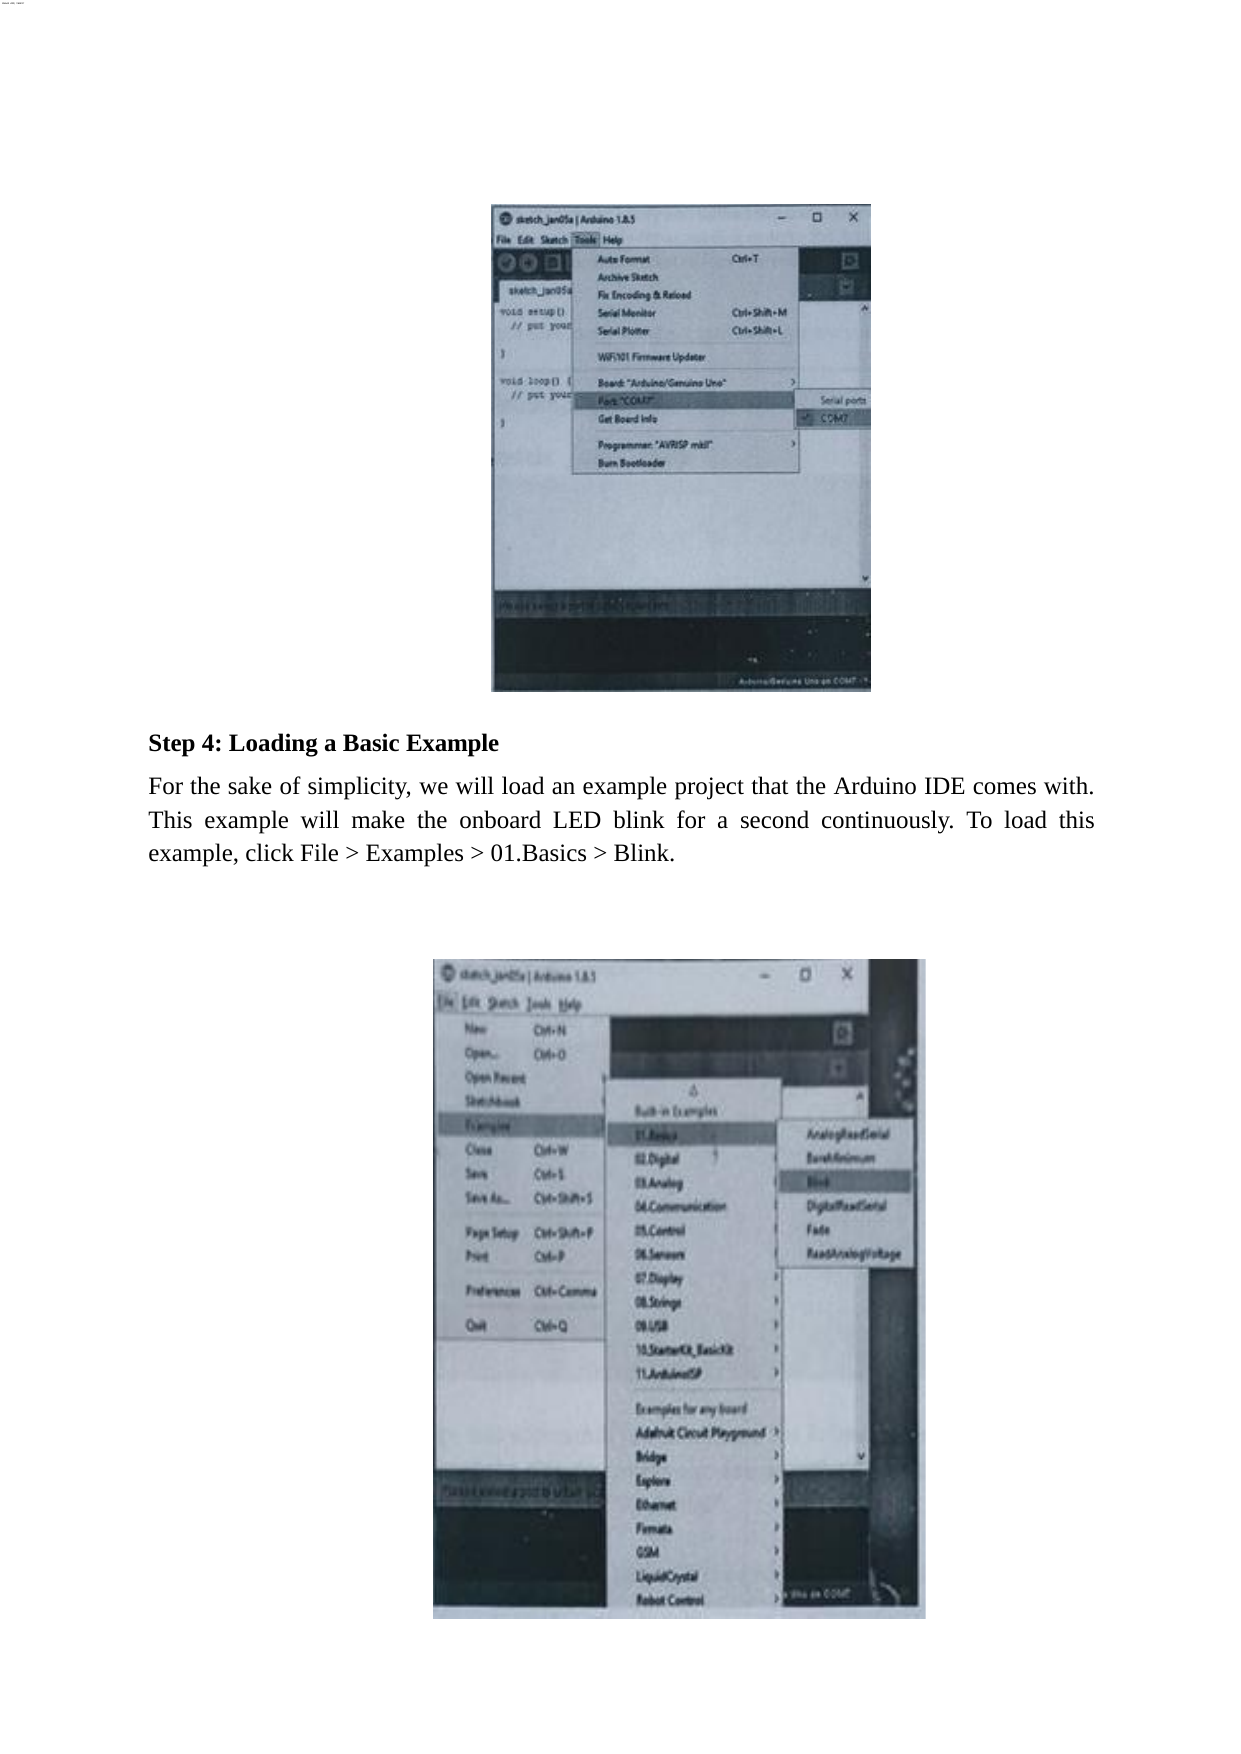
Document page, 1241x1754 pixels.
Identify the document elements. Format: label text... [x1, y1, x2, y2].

picture [491, 204, 871, 692]
picture [433, 959, 926, 1619]
subtitle Step 4: Loading a Basic Example [148, 728, 1108, 757]
text For the sake of simplicity, we will load an example project that the Arduino IDE comes with. This example will make the onboard LED blink for a second continuously. To load this example, click File > Examples > 01.Basics > Blink. [148, 771, 1095, 867]
